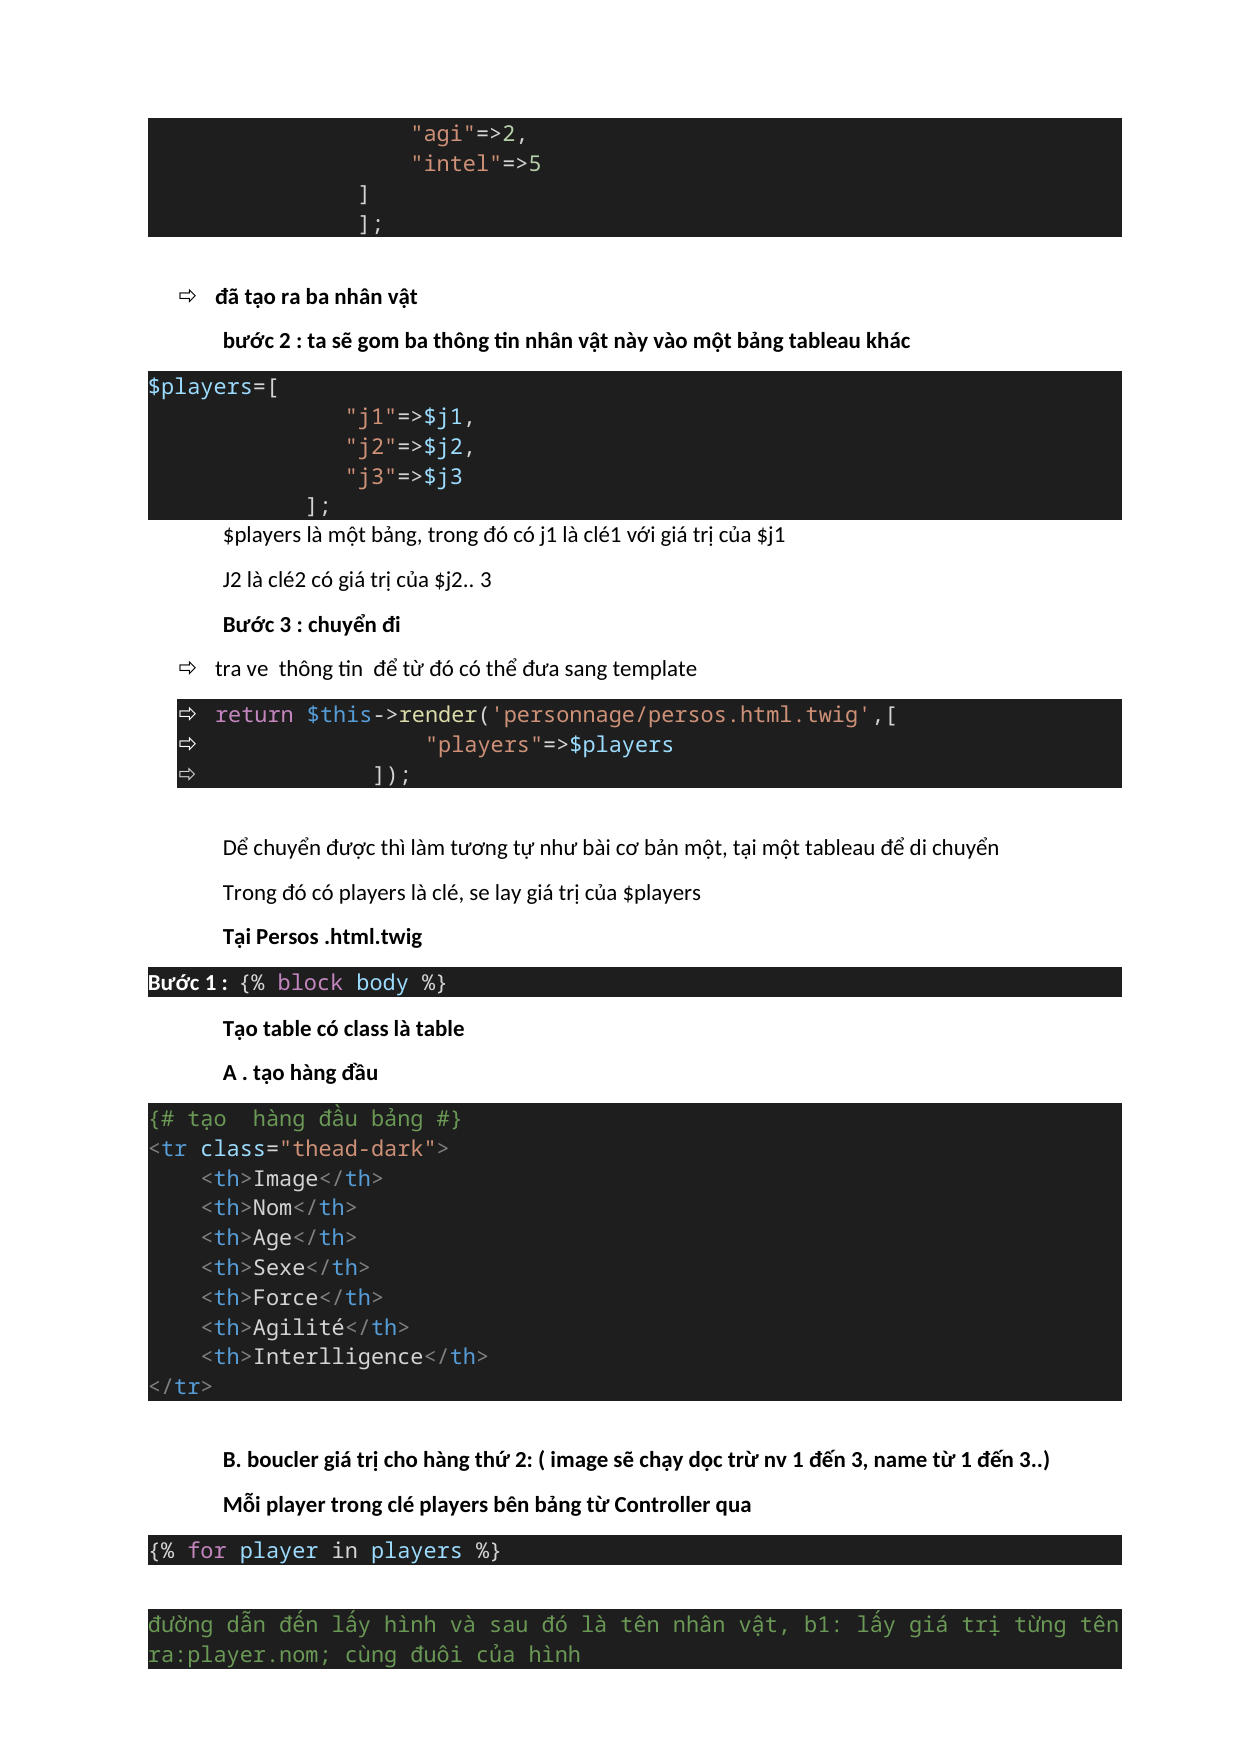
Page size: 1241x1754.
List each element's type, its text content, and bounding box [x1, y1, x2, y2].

list Tại Persos .html.twig [223, 922, 1122, 951]
list Dể chuyển được thì làm tương tự như bài cơ bản một, tại một tableau để di chuyển [223, 833, 1122, 861]
text <th>Image</th> [148, 1163, 1122, 1192]
text $players=[ [148, 371, 1122, 401]
text "j3"=>$j3 [148, 461, 1122, 491]
list Tạo table có class là table [223, 1014, 1122, 1042]
text đường dẫn đến lấy hình và sau đó là tên nhân vật, b1: lấy giá trị từng tên ra:player.nom; cùng đuôi của hình [148, 1609, 1122, 1669]
list Trong đó có players là clé, se lay giá trị của $players [223, 878, 1122, 906]
list bước 2 : ta sẽ gom ba thông tin nhân vật này vào một bảng tableau khác [223, 327, 1122, 355]
text "j2"=>$j2, [148, 431, 1122, 461]
list tra ve thông tin để từ đó có thể đưa sang template [177, 654, 1122, 682]
text Bước 1 : {% block body %} [148, 967, 1122, 997]
list B. boucler giá trị cho hàng thứ 2: ( image sẽ chạy dọc trừ nv 1 đến 3, name từ 1 đến 3..) [223, 1446, 1122, 1474]
text {% for player in players %} [148, 1535, 1122, 1565]
text <th>Agilité</th> [148, 1312, 1122, 1341]
text ] [148, 178, 1122, 207]
list Mỗi player trong clé players bên bảng từ Controller qua [223, 1490, 1122, 1518]
list return $this->render('personnage/persos.html.twig',[ [177, 699, 1122, 729]
text <th>Sexe</th> [148, 1252, 1122, 1282]
list "players"=>$players [177, 729, 1122, 759]
list A . tạo hàng đầu [223, 1058, 1122, 1086]
text <th>Force</th> [148, 1282, 1122, 1312]
text "intel"=>5 [148, 148, 1122, 178]
text ]; [148, 491, 1122, 520]
text ]; [148, 207, 1122, 237]
text {# tạo hàng đầu bảng #} [148, 1103, 1122, 1133]
text "agi"=>2, [148, 118, 1122, 148]
text <th>Nom</th> [148, 1192, 1122, 1222]
list ]); [177, 759, 1122, 788]
text <th>Age</th> [148, 1222, 1122, 1252]
list Bước 3 : chuyển đi [223, 610, 1122, 638]
text "j1"=>$j1, [148, 401, 1122, 431]
list $players là một bảng, trong đó có j1 là clé1 với giá trị của $j1 [223, 520, 1122, 548]
text </tr> [148, 1371, 1122, 1401]
list đã tạo ra ba nhân vật [177, 282, 1122, 310]
text <tr class="thead-dark"> [148, 1133, 1122, 1163]
text <th>Interlligence</th> [148, 1341, 1122, 1371]
list J2 là clé2 có giá trị của $j2.. 3 [223, 565, 1122, 593]
